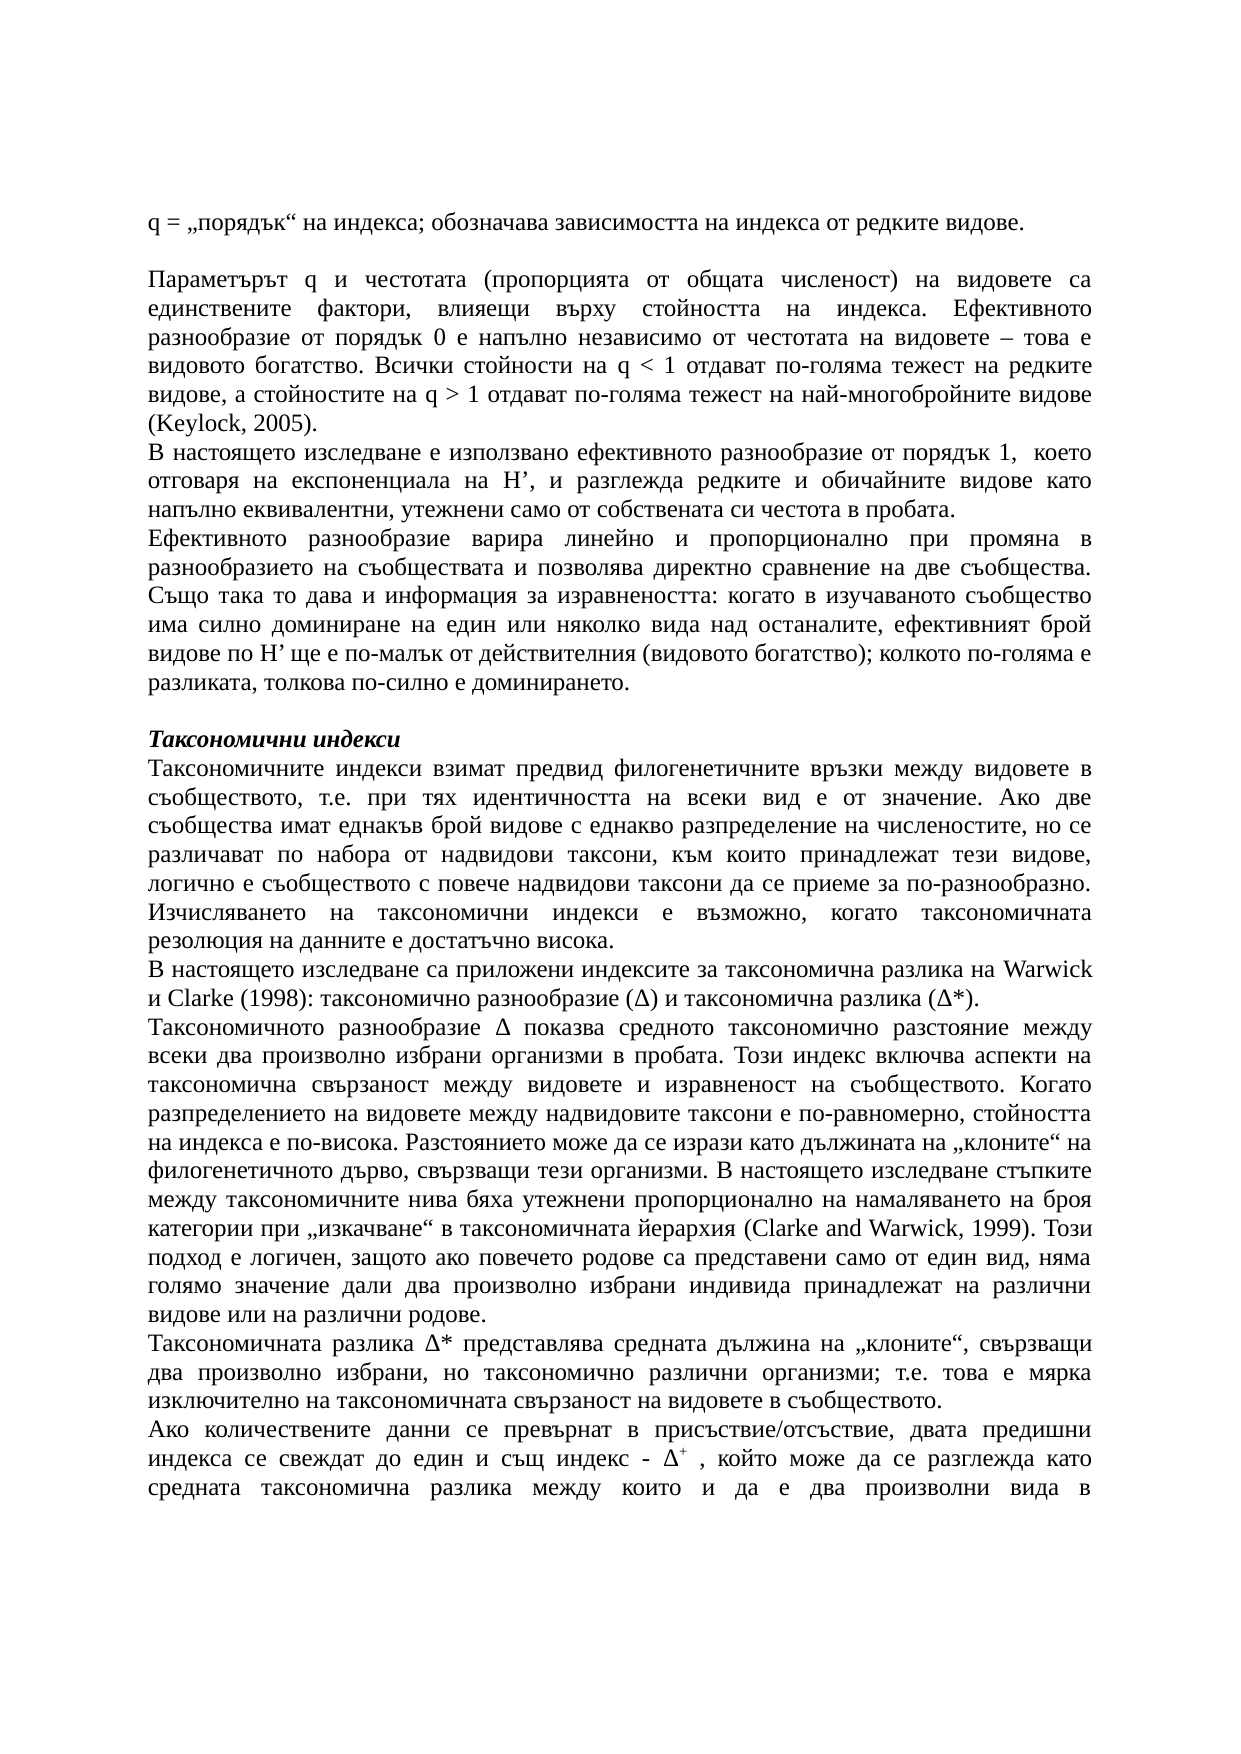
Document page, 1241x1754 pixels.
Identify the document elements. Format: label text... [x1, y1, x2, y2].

text Таксономичната разлика Δ* представлява средната дължина на „клоните“, свързващи два произволно избрани, но таксономично различни организми; т.е. това е мярка изключително на таксономичната свързаност на видовете в съобществото. [148, 1328, 1093, 1414]
text Таксономични индекси [148, 724, 1093, 753]
text Таксономичните индекси взимат предвид филогенетичните връзки между видовете в съобществото, т.е. при тях идентичността на всеки вид е от значение. Ако две съобщества имат еднакъв брой видове с еднакво разпределение на численостите, но се различават по набора от надвидови таксони, към които принадлежат тези видове, логично е съобществото с повече надвидови таксони да се приеме за по-разнообразно. Изчисляването на таксономични индекси е възможно, когато таксономичната резолюция на данните е достатъчно висока. [148, 753, 1093, 954]
text Таксономичното разнообразие Δ показва средното таксономично разстояние между всеки два произволно избрани организми в пробата. Този индекс включва аспекти на таксономична свързаност между видовете и изравненост на съобществото. Когато разпределението на видовете между надвидовите таксони е по-равномерно, стойността на индекса е по-висока. Разстоянието може да се изрази като дължината на „клоните“ на филогенетичното дърво, свързващи тези организми. В настоящето изследване стъпките между таксономичните нива бяха утежнени пропорционално на намаляването на броя категории при „изкачване“ в таксономичната йерархия (Clarke and Warwick, 1999). Този подход е логичен, защото ако повечето родове са представени само от един вид, няма голямо значение дали два произволно избрани индивида принадлежат на различни видове или на различни родове. [148, 1012, 1093, 1328]
text Ако количествените данни се превърнат в присъствие/отсъствие, двата предишни индекса се свеждат до един и същ индекс - Δ+ , който може да се разглежда като средната таксономична разлика между които и да е два произволни вида в [148, 1414, 1093, 1500]
text q = „порядък“ на индекса; обозначава зависимостта на индекса от редките видове. [148, 207, 1093, 235]
text Параметърът q и честотата (пропорцията от общата численост) на видовете са единствените фактори, влияещи върху стойността на индекса. Ефективното разнообразие от порядък 0 е напълно независимо от честотата на видовете – това е видовото богатство. Всички стойности на q < 1 отдават по-голяма тежест на редките видове, а стойностите на q > 1 отдават по-голяма тежест на най-многобройните видове (Keylock, 2005). [148, 264, 1093, 437]
text В настоящето изследване са приложени индексите за таксономична разлика на Warwick и Clarke (1998): таксономично разнообразие (Δ) и таксономична разлика (Δ*). [148, 954, 1093, 1012]
text Ефективното разнообразие варира линейно и пропорционално при промяна в разнообразието на съобществата и позволява директно сравнение на две съобщества. Също така то дава и информация за изравнеността: когато в изучаваното съобщество има силно доминиране на един или няколко вида над останалите, ефективният брой видове по H’ ще е по-малък от действителния (видовото богатство); колкото по-голяма е разликата, толкова по-силно е доминирането. [148, 523, 1093, 695]
text В настоящето изследване е използвано ефективното разнообразие от порядък 1, което отговаря на експоненциала на H’, и разглежда редките и обичайните видове като напълно еквивалентни, утежнени само от собствената си честота в пробата. [148, 437, 1093, 523]
